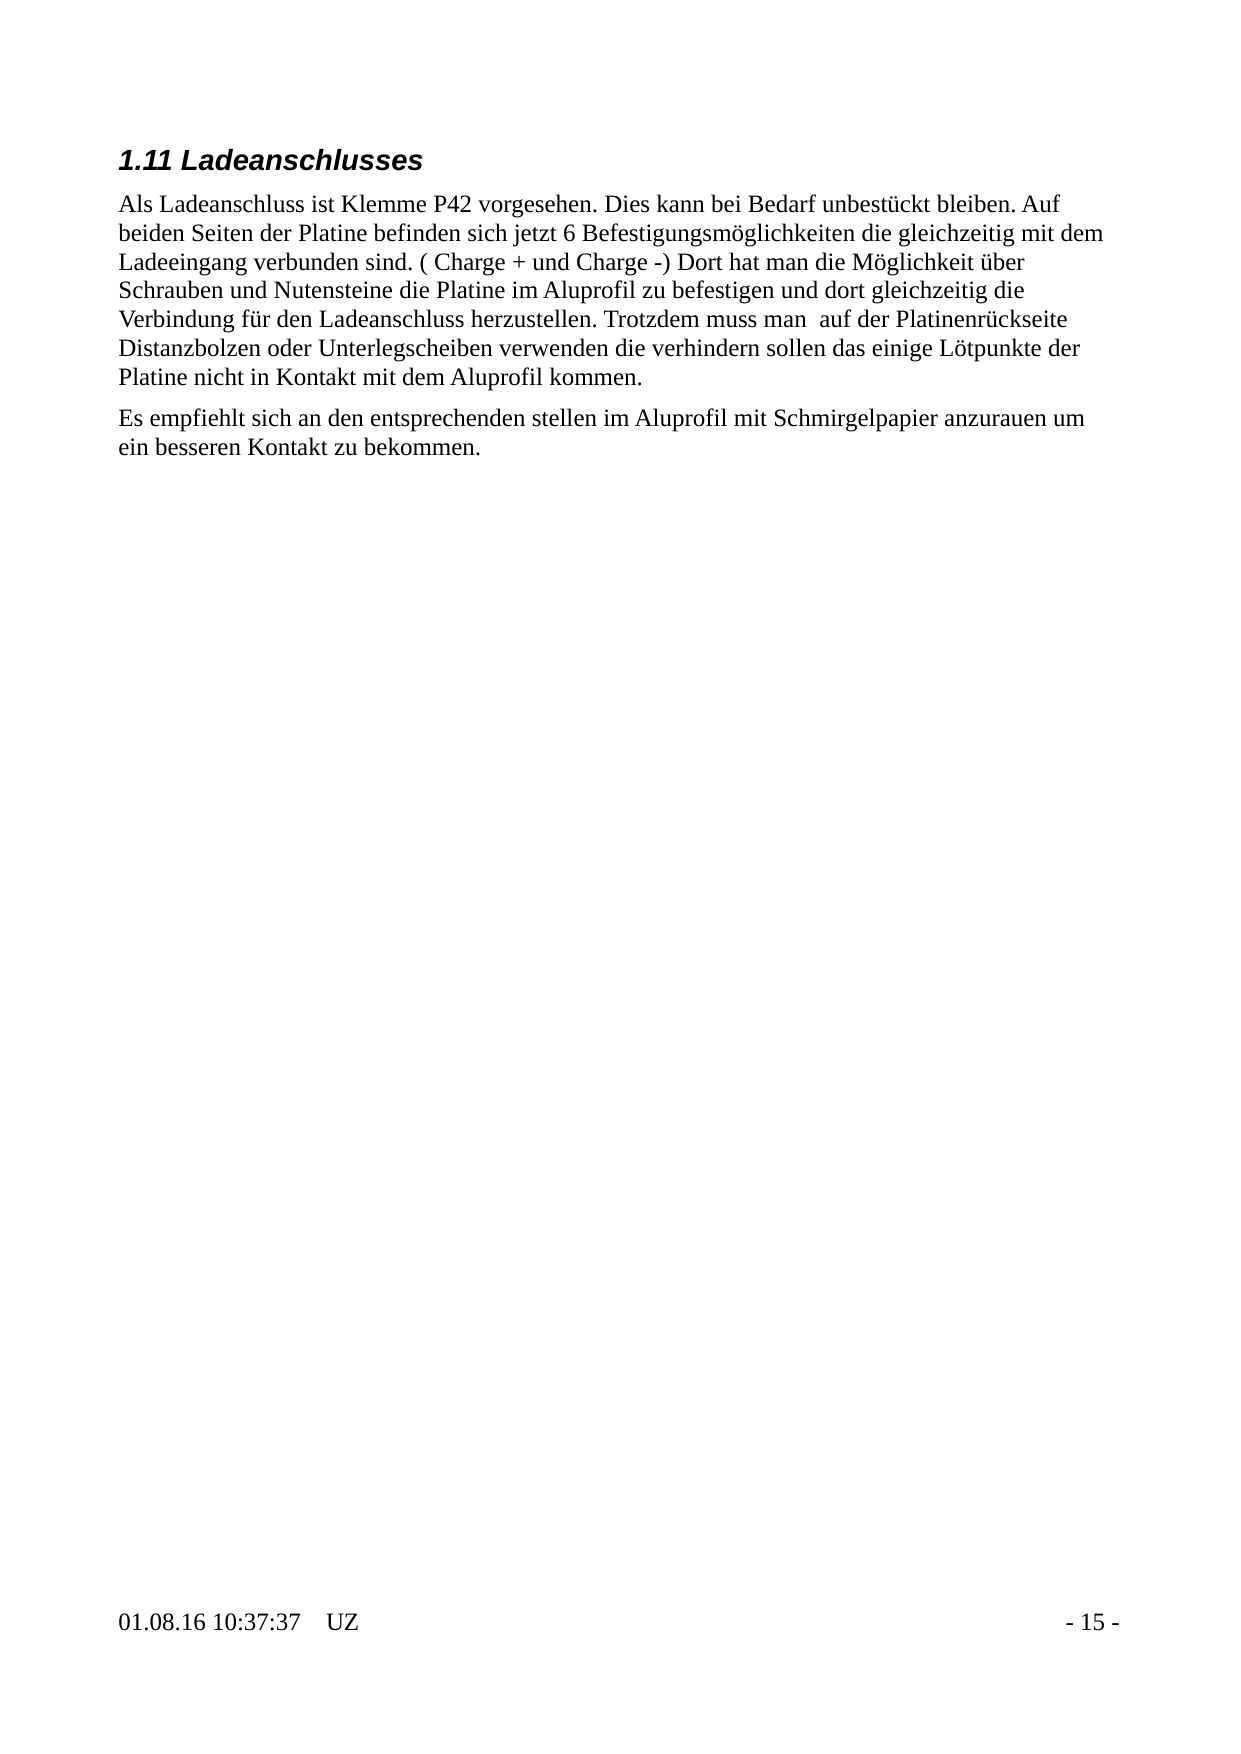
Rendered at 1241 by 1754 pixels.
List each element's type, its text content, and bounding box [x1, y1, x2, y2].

text Es empfiehlt sich an den entsprechenden stellen im Aluprofil mit Schmirgelpapier anzurauen um ein besseren Kontakt zu bekommen. [118, 403, 1122, 460]
text Als Ladeanschluss ist Klemme P42 vorgesehen. Dies kann bei Bedarf unbestückt bleiben. Auf beiden Seiten der Platine befinden sich jetzt 6 Befestigungsmöglichkeiten die gleichzeitig mit dem Ladeeingang verbunden sind. ( Charge + und Charge -) Dort hat man die Möglichkeit über Schrauben und Nutensteine die Platine im Aluprofil zu befestigen und dort gleichzeitig die Verbindung für den Ladeanschluss herzustellen. Trotzdem muss man auf der Platinenrückseite Distanzbolzen oder Unterlegscheiben verwenden die verhindern sollen das einige Lötpunkte der Platine nicht in Kontakt mit dem Aluprofil kommen. [118, 189, 1122, 390]
subtitle 1.11 Ladeanschlusses [118, 143, 1122, 177]
